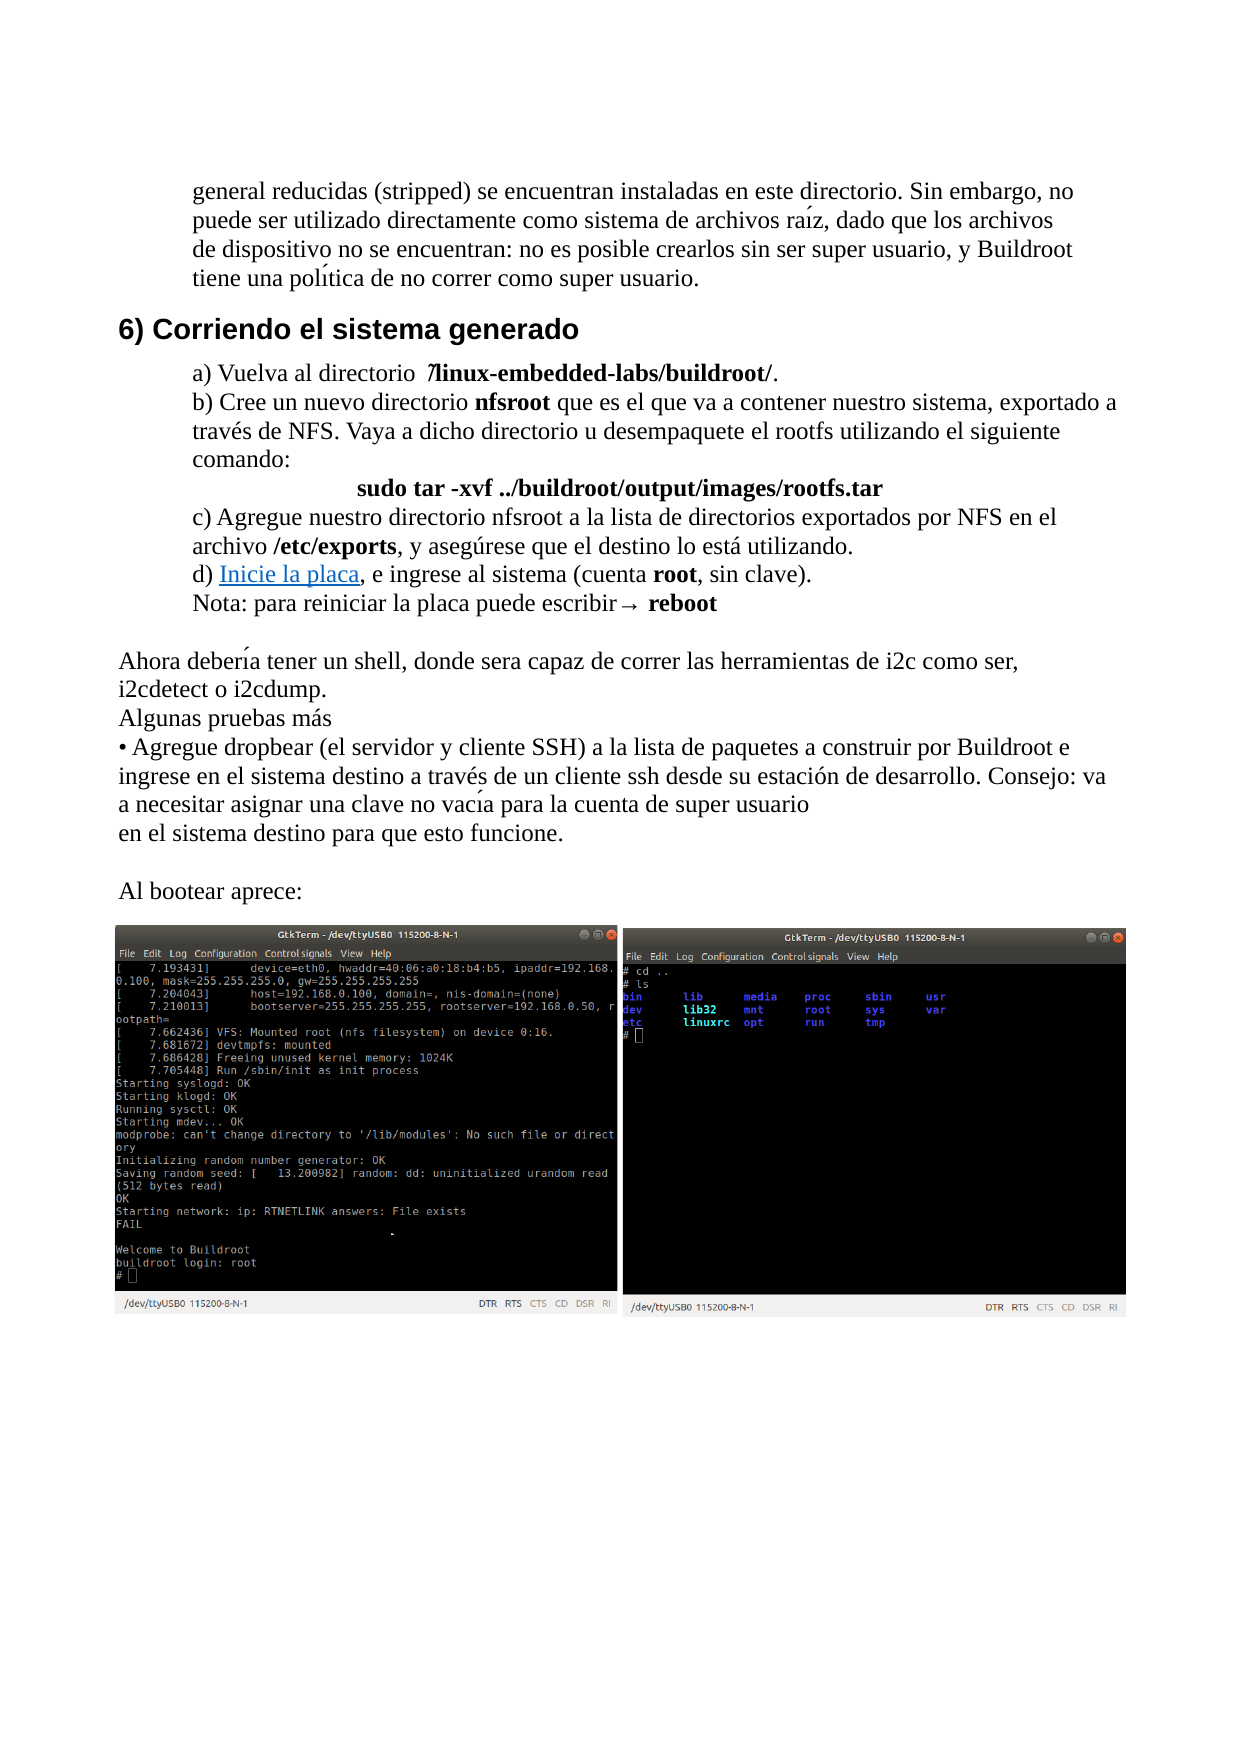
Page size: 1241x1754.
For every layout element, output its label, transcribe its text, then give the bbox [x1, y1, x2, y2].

text Al bootear aprece: [118, 876, 1122, 904]
text b) Cree un nuevo directorio nfsroot que es el que va a contener nuestro sistema, exportado a través de NFS. Vaya a dicho directorio u desempaquete el rootfs utilizando el siguiente comando: [192, 387, 1122, 473]
text Nota: para reiniciar la placa puede escribir→ reboot [192, 588, 1122, 617]
text • Agregue dropbear (el servidor y cliente SSH) a la lista de paquetes a construir por Buildroot e ingrese en el sistema destino a través de un cliente ssh desde su estación de desarrollo. Consejo: va a necesitar asignar una clave no vacı́a para la cuenta de super usuario [118, 732, 1122, 818]
text d) Inicie la placa, e ingrese al sistema (cuenta root, sin clave). [192, 559, 1122, 588]
text sudo tar -xvf ../buildroot/output/images/rootfs.tar [118, 473, 1122, 502]
text Algunas pruebas más [118, 703, 1122, 732]
text Ahora deberı́a tener un shell, donde sera capaz de correr las herramientas de i2c como ser, [118, 646, 1122, 674]
text a) Vuelva al directorio ̃/linux-embedded-labs/buildroot/. [192, 358, 1122, 387]
subtitle 6) Corriendo el sistema generado [118, 312, 1122, 346]
text c) Agregue nuestro directorio nfsroot a la lista de directorios exportados por NFS en el archivo /etc/exports, y asegúrese que el destino lo está utilizando. [192, 502, 1122, 559]
text general reducidas (stripped) se encuentran instaladas en este directorio. Sin embargo, no [192, 176, 1122, 205]
text i2cdetect o i2cdump. [118, 674, 1122, 703]
text de dispositivo no se encuentran: no es posible crearlos sin ser super usuario, y Buildroot [192, 234, 1122, 263]
text puede ser utilizado directamente como sistema de archivos raı́z, dado que los archivos [192, 205, 1122, 234]
picture [622, 928, 1126, 1317]
picture [114, 925, 618, 1314]
text en el sistema destino para que esto funcione. [118, 818, 1122, 847]
text tiene una polı́tica de no correr como super usuario. [192, 263, 1122, 291]
